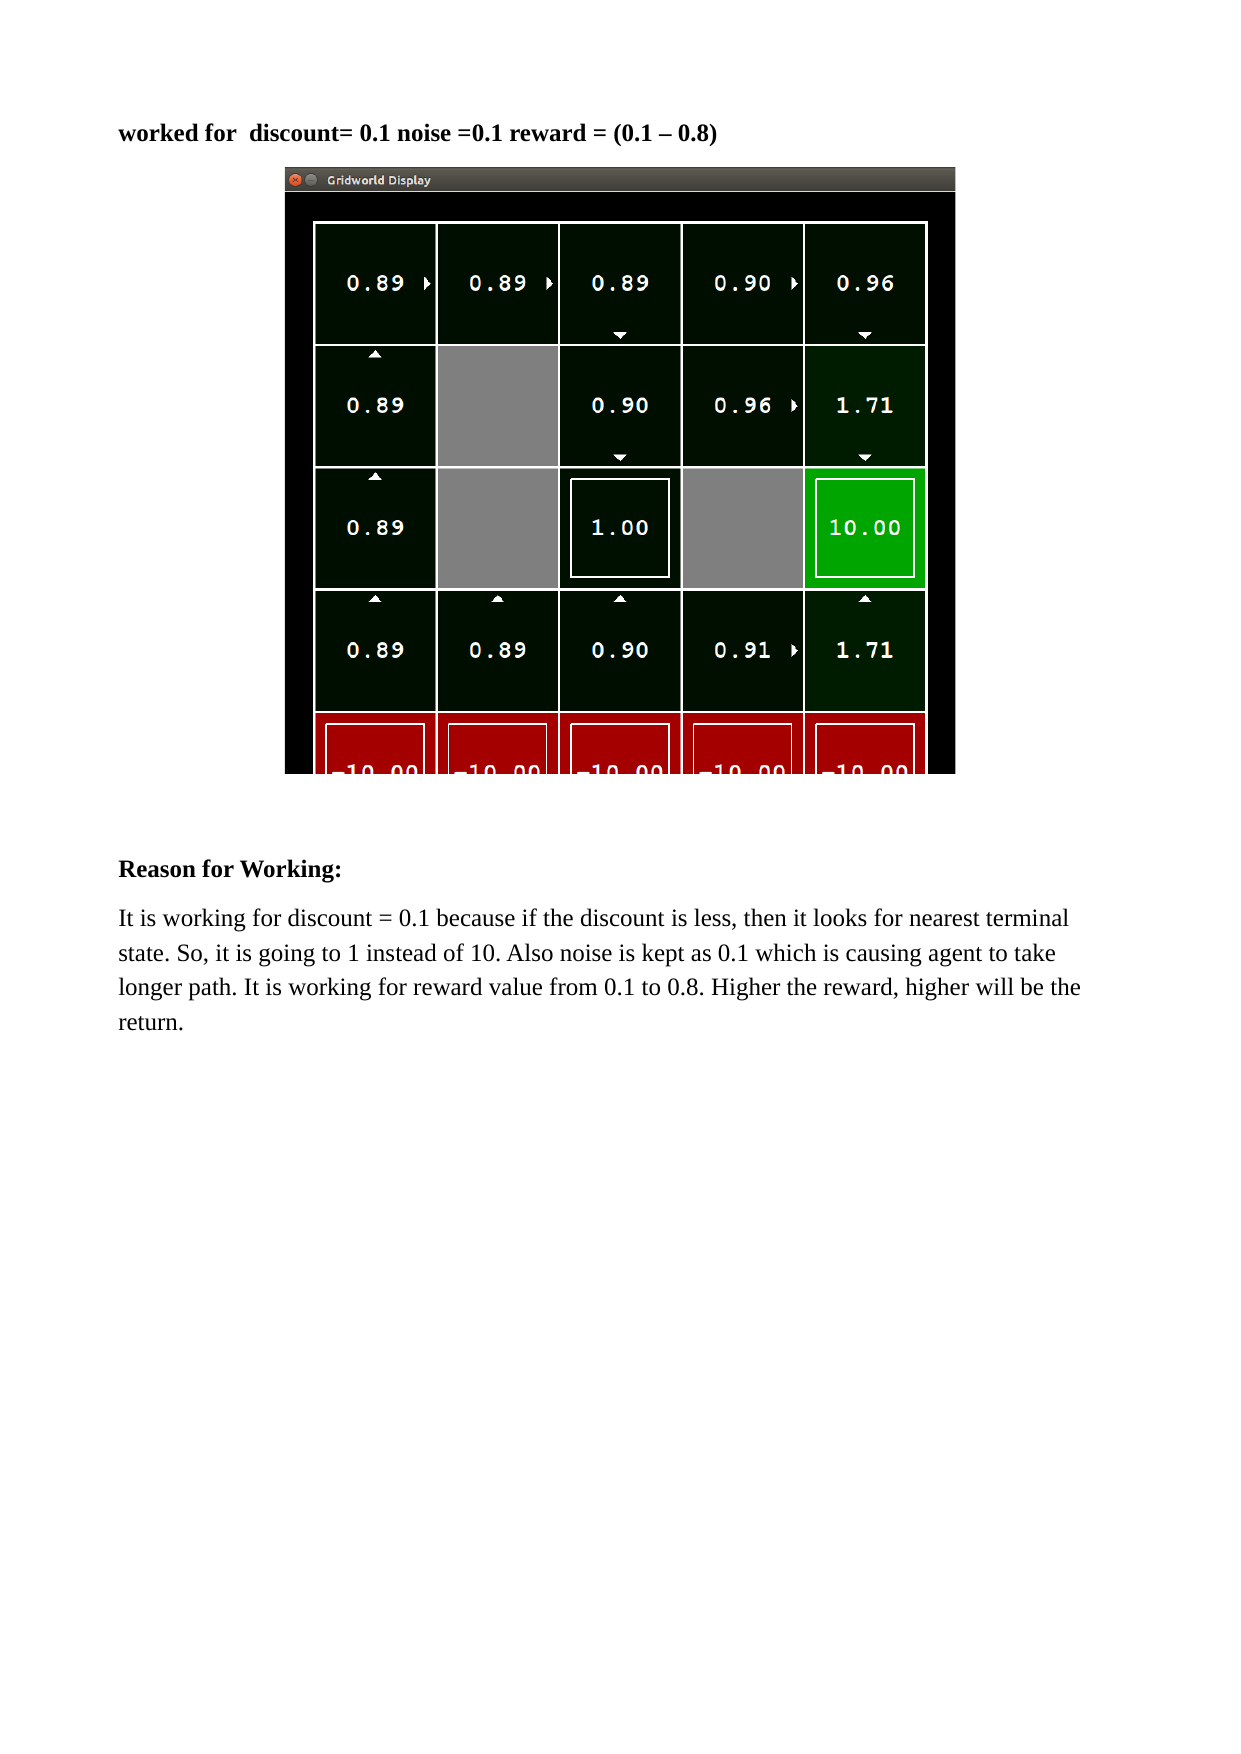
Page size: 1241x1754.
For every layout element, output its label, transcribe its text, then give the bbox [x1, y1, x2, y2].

text worked for discount= 0.1 noise =0.1 reward = (0.1 – 0.8) [118, 118, 1122, 147]
text Reason for Working: [118, 854, 1122, 883]
text It is working for discount = 0.1 because if the discount is less, then it looks for nearest terminal state. So, it is going to 1 instead of 10. Also noise is kept as 0.1 which is causing agent to take longer path. It is working for reward value from 0.1 to 0.8. Higher the reward, higher will be the return. [118, 903, 1122, 1035]
picture [284, 167, 956, 774]
